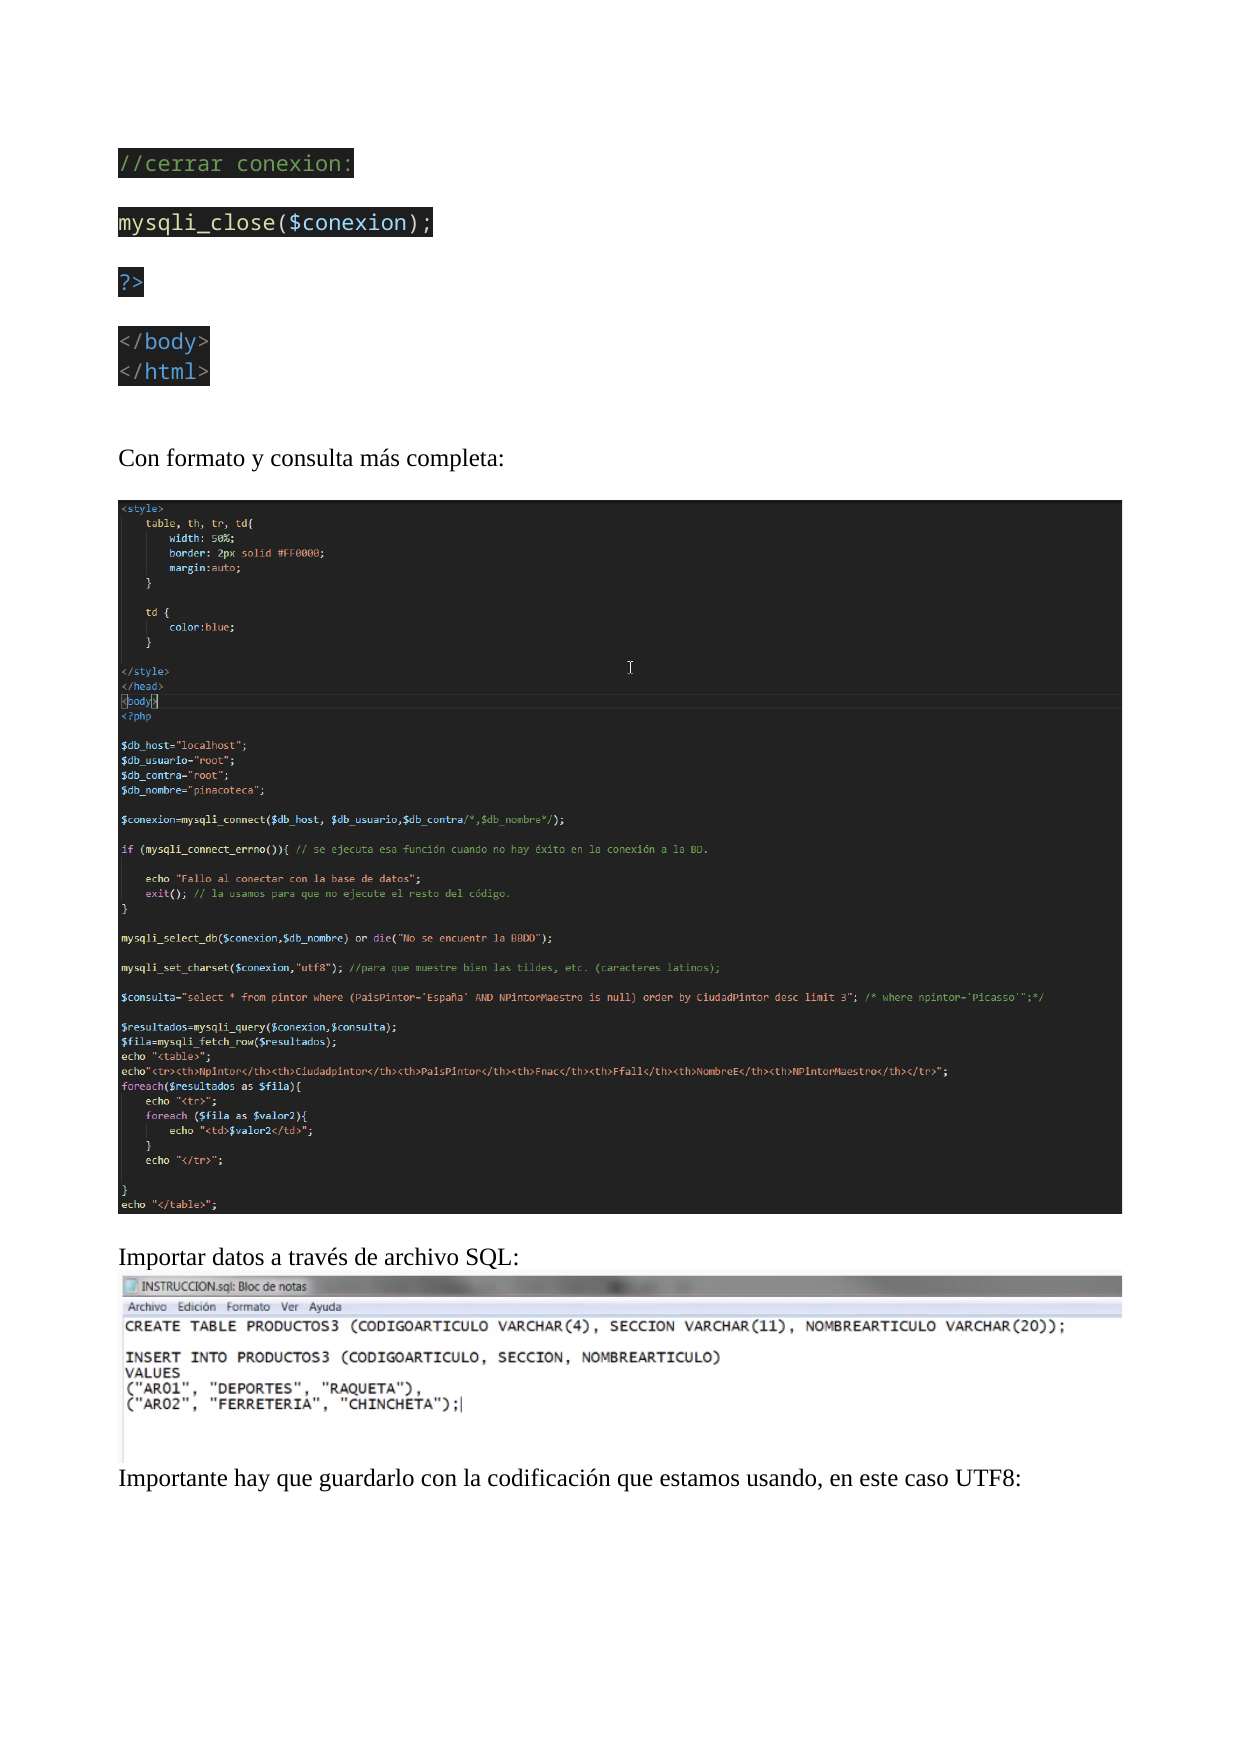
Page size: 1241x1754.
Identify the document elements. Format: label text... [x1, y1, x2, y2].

picture [118, 1270, 1123, 1463]
text ?> [118, 267, 1122, 297]
text </body> [118, 326, 1122, 356]
text Con formato y consulta más completa: [118, 443, 1122, 472]
text Importante hay que guardarlo con la codificación que estamos usando, en este caso UTF8: [118, 1463, 1122, 1491]
text mysqli_close($conexion); [118, 207, 1122, 237]
text </html> [118, 356, 1122, 386]
picture [118, 500, 1123, 1214]
text //cerrar conexion: [118, 148, 1122, 178]
text Importar datos a través de archivo SQL: [118, 1242, 1122, 1270]
